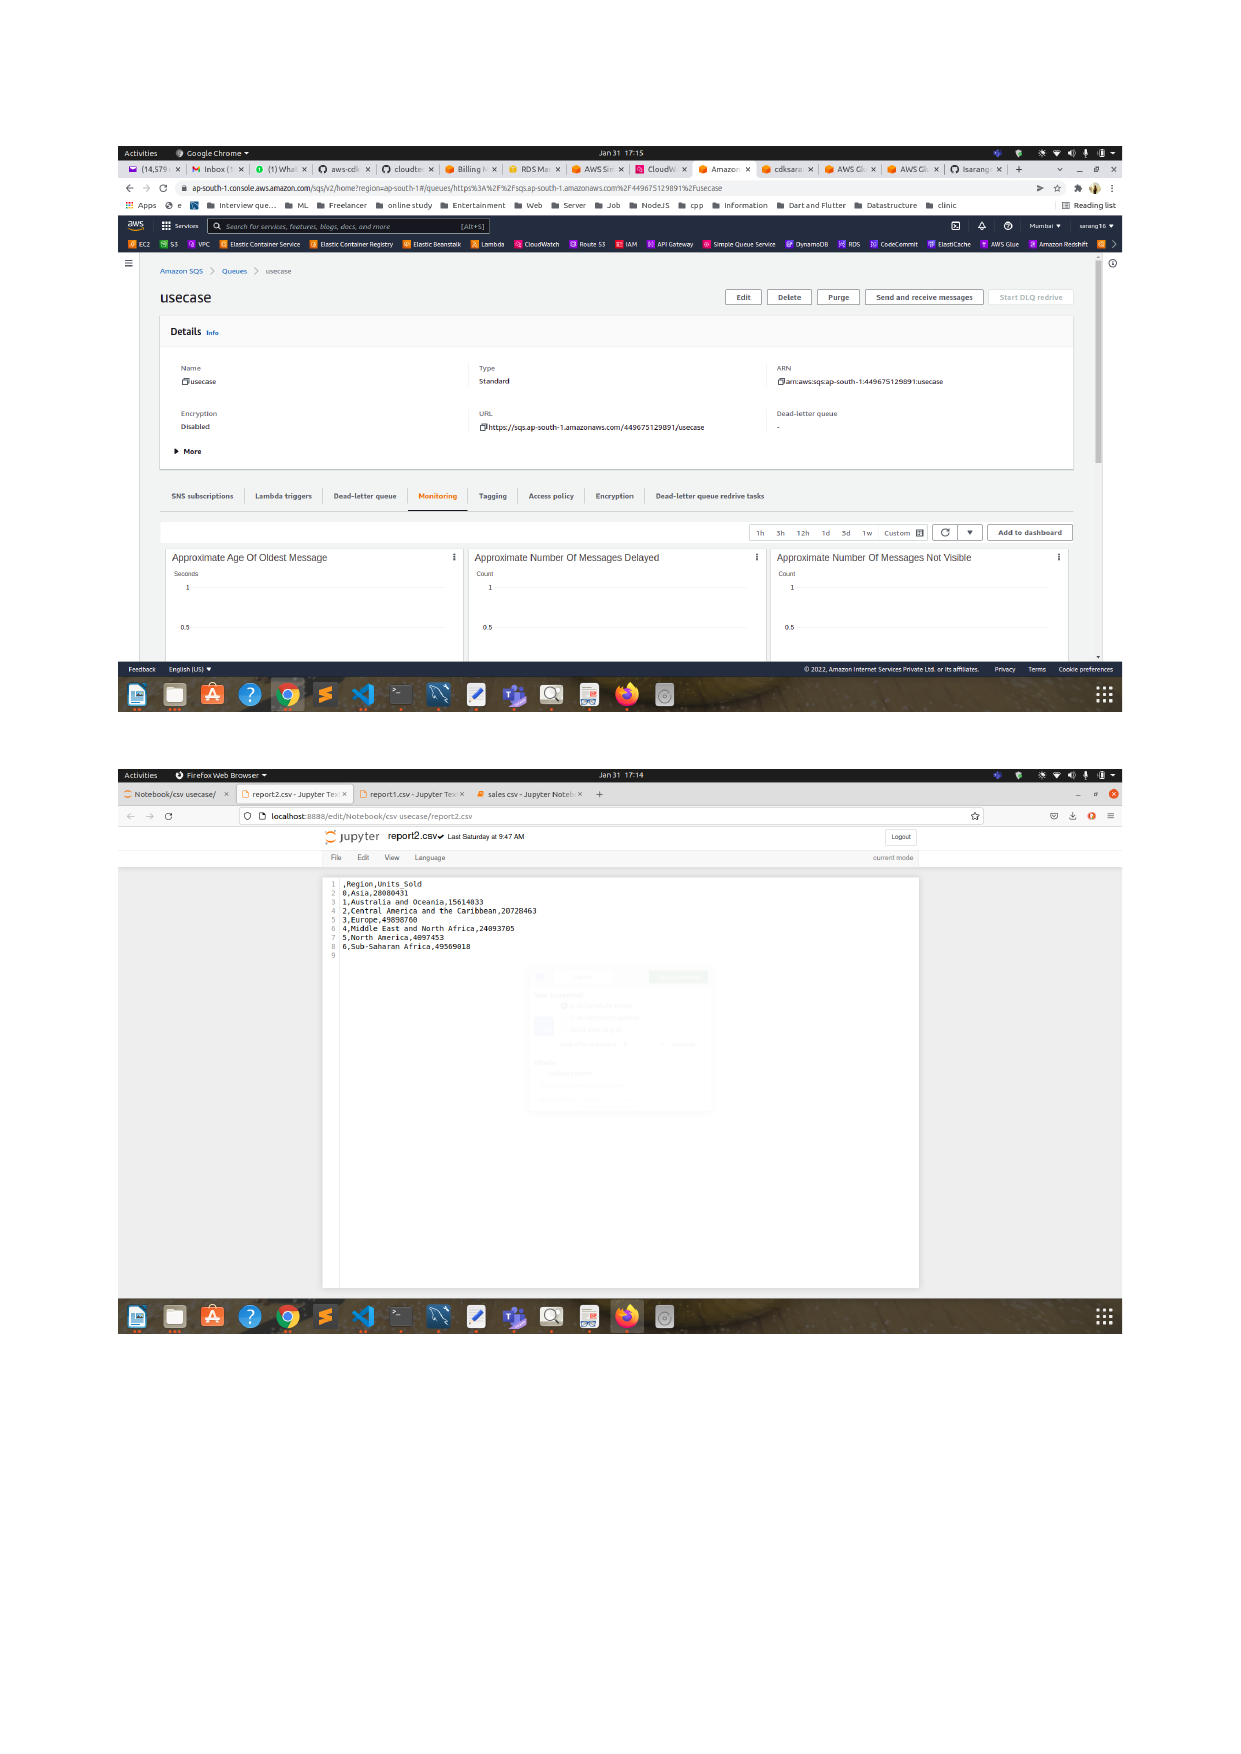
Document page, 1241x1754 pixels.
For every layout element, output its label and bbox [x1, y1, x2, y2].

picture [118, 146, 1123, 712]
picture [118, 769, 1123, 1334]
